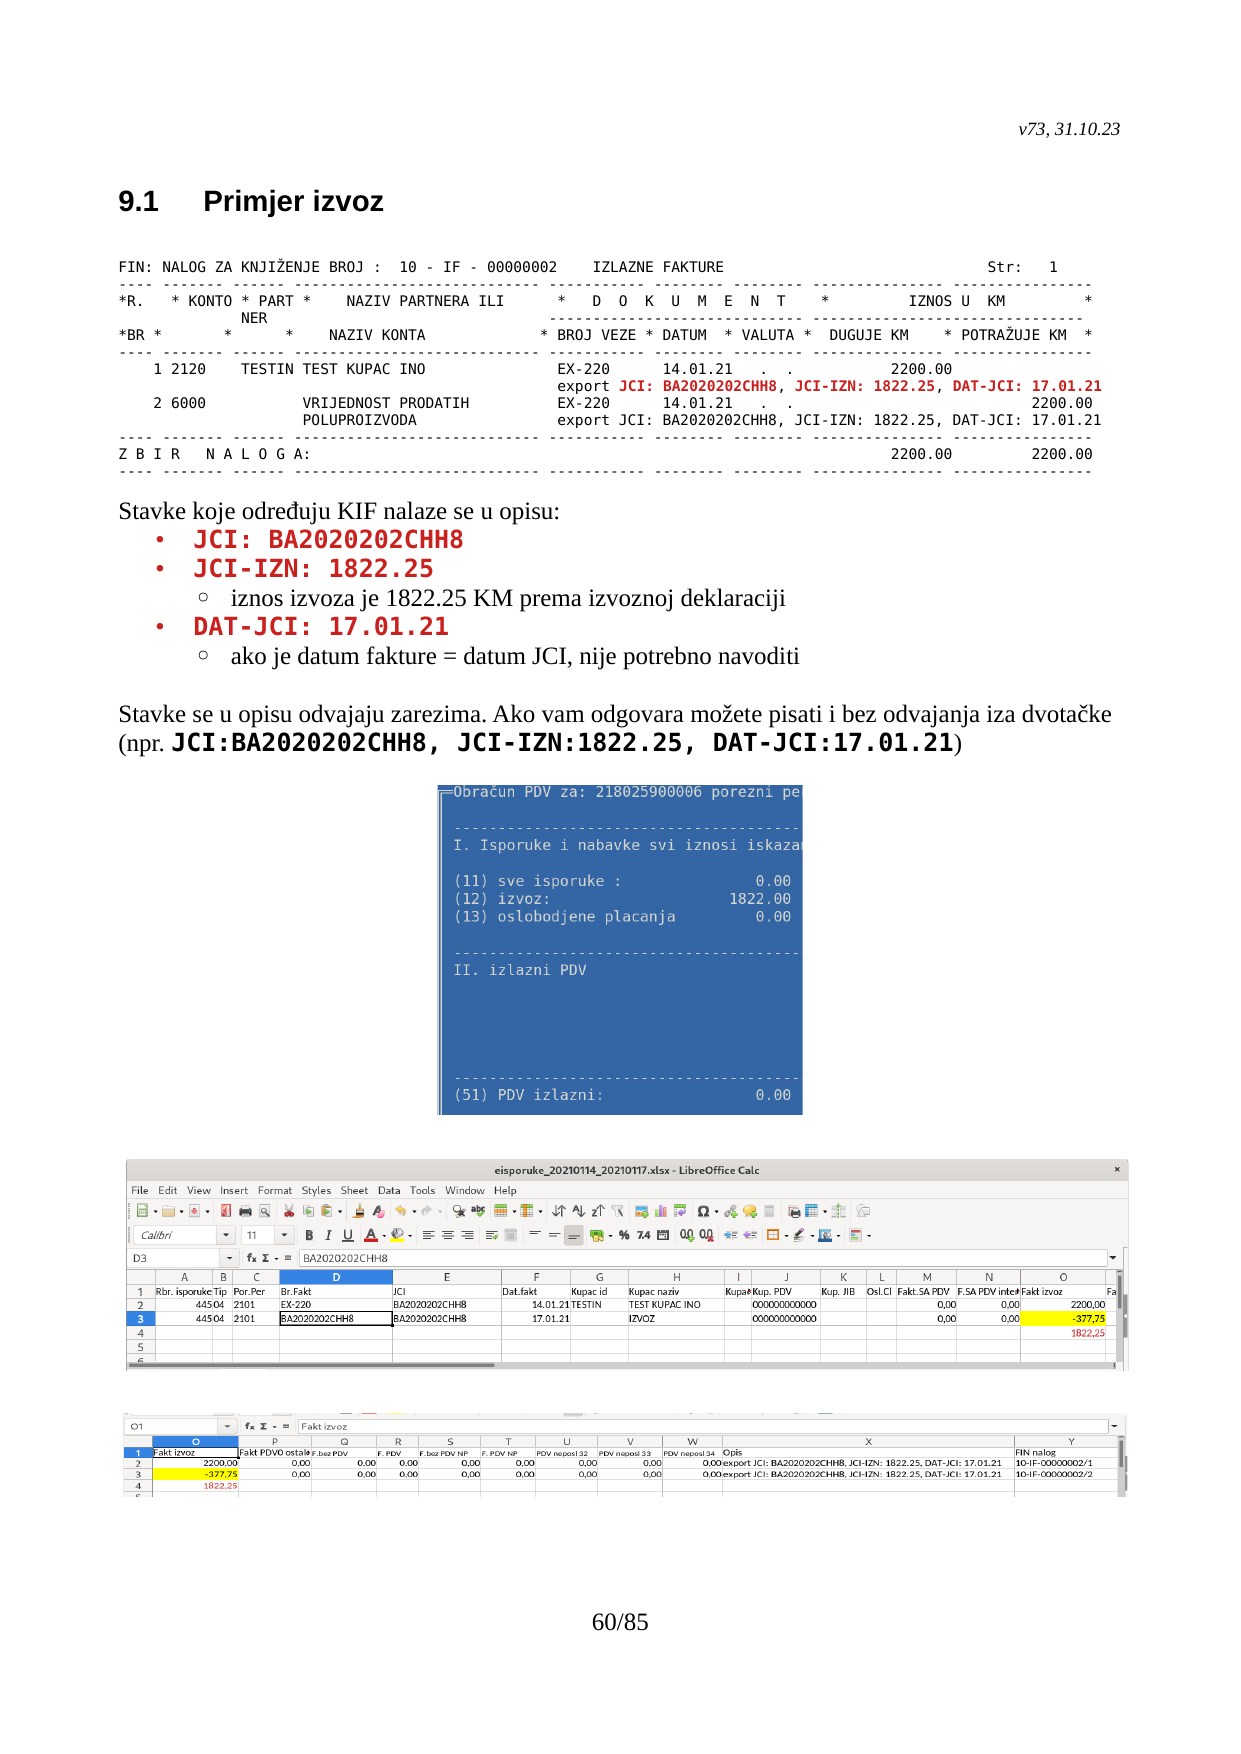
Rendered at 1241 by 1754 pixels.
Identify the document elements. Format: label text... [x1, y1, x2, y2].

text *BR * * * NAZIV KONTA * BROJ VEZE * DATUM * VALUTA * DUGUJE KM * POTRAŽUJE KM * [118, 327, 1122, 344]
text 1 2120 TESTIN TEST KUPAC INO EX-220 14.01.21 . . 2200.00 [118, 361, 1122, 378]
picture [125, 1159, 1129, 1371]
list ako je datum fakture = datum JCI, nije potrebno navoditi [193, 641, 1122, 670]
text Z B I R N A L O G A: 2200.00 2200.00 [118, 446, 1122, 462]
list iznos izvoza je 1822.25 KM prema izvoznoj deklaraciji [193, 583, 1122, 612]
list JCI-IZN: 1822.25 [156, 554, 1122, 583]
text 2 6000 VRIJEDNOST PRODATIH EX-220 14.01.21 . . 2200.00 [118, 394, 1122, 412]
text ---- ------- ------ ---------------------------- ----------- -------- -------- --------------- ---------------- [118, 428, 1122, 446]
text ---- ------- ------ ---------------------------- ----------- -------- -------- --------------- ---------------- [118, 276, 1122, 293]
text export JCI: BA2020202CHH8, JCI-IZN: 1822.25, DAT-JCI: 17.01.21 [118, 378, 1122, 394]
text NER ----------------------------- ------------------------------- [118, 310, 1122, 327]
text Stavke koje određuju KIF nalaze se u opisu: [118, 496, 1122, 525]
text *R. * KONTO * PART * NAZIV PARTNERA ILI * D O K U M E N T * IZNOS U KM * [118, 293, 1122, 310]
subtitle Primjer izvoz [118, 184, 1122, 217]
text Stavke se u opisu odvajaju zarezima. Ako vam odgovara možete pisati i bez odvajanja iza dvotačke (npr. JCI:BA2020202CHH8, JCI-IZN:1822.25, DAT-JCI:17.01.21) [118, 699, 1122, 757]
picture [123, 1413, 1128, 1497]
list DAT-JCI: 17.01.21 [156, 612, 1122, 641]
list JCI: BA2020202CHH8 [156, 525, 1122, 554]
text ---- ------- ------ ---------------------------- ----------- -------- -------- --------------- ---------------- [118, 344, 1122, 361]
text POLUPROIZVODA export JCI: BA2020202CHH8, JCI-IZN: 1822.25, DAT-JCI: 17.01.21 [118, 412, 1122, 428]
text ---- ------- ------ ---------------------------- ----------- -------- -------- --------------- ---------------- [118, 462, 1122, 479]
text FIN: NALOG ZA KNJIŽENJE BROJ : 10 - IF - 00000002 IZLAZNE FAKTURE Str: 1 [118, 259, 1122, 276]
picture [437, 785, 803, 1115]
